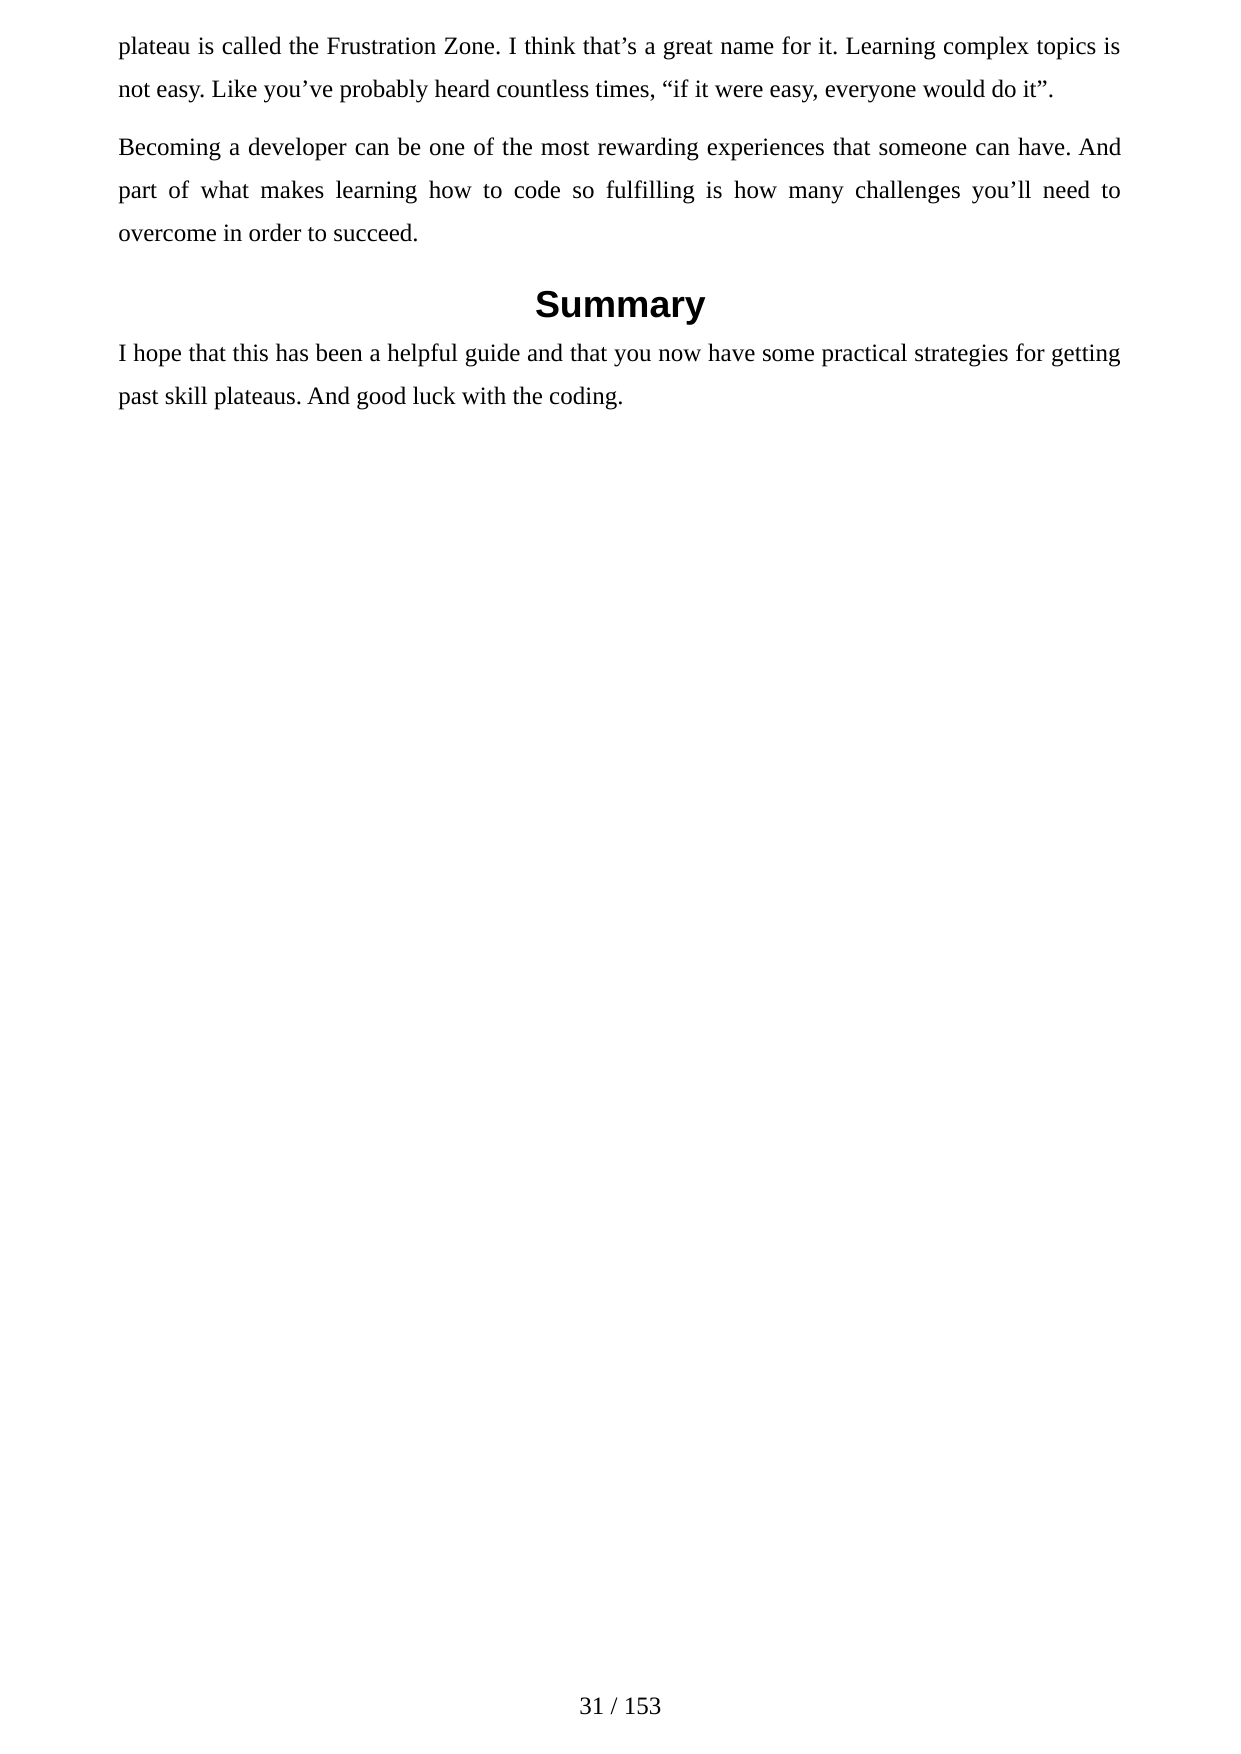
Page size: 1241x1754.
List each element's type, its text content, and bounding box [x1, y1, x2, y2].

text I hope that this has been a helpful guide and that you now have some practical strategies for getting past skill plateaus. And good luck with the coding. [118, 338, 1122, 410]
text Becoming a developer can be one of the most rewarding experiences that someone can have. And part of what makes learning how to code so fulfilling is how many challenges you’ll need to overcome in order to succeed. [118, 132, 1122, 247]
subtitle Summary [118, 282, 1122, 325]
text plateau is called the Frustration Zone. I think that’s a great name for it. Learning complex topics is not easy. Like you’ve probably heard countless times, “if it were easy, everyone would do it”. [118, 31, 1122, 103]
